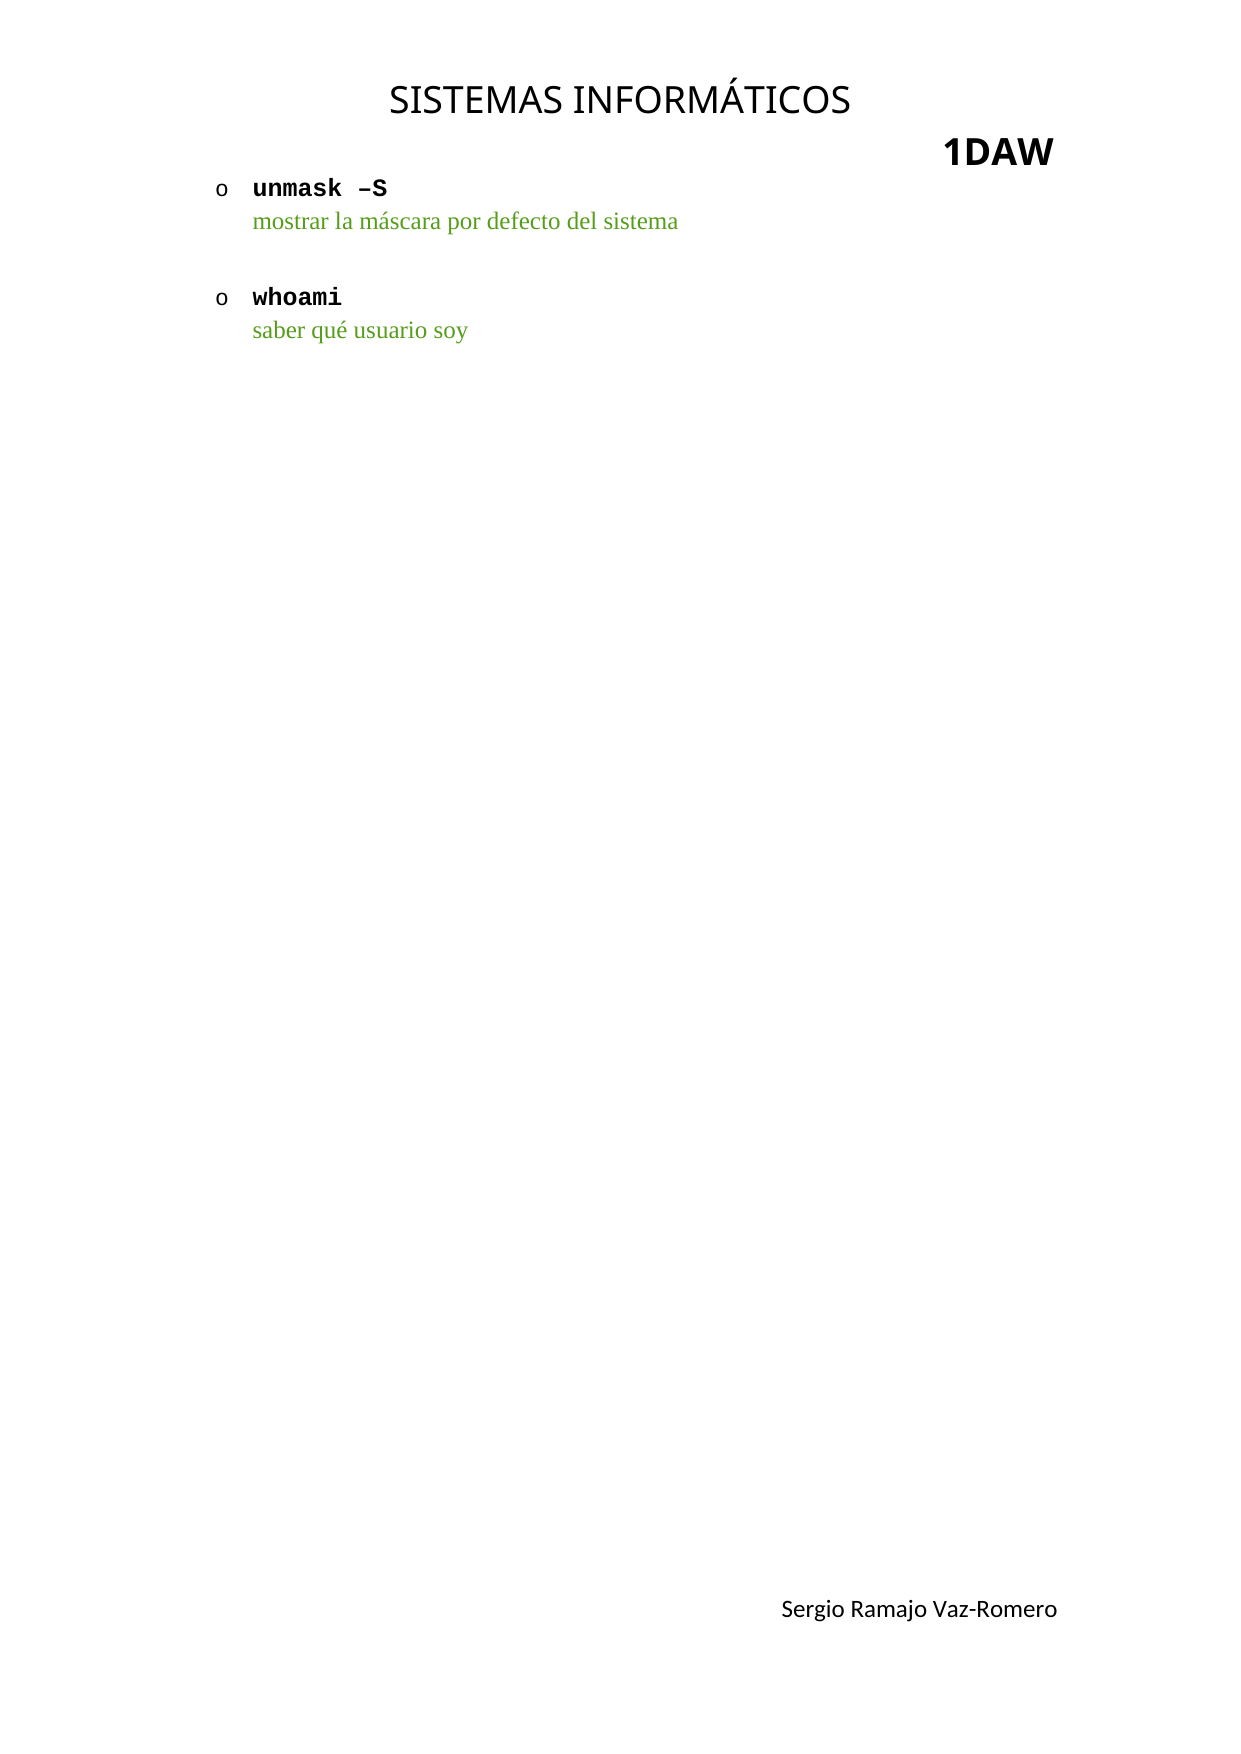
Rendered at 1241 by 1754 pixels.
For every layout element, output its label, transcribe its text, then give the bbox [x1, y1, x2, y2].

list whoami saber qué usuario soy [215, 284, 1063, 344]
list unmask –S mostrar la máscara por defecto del sistema [215, 176, 1063, 265]
